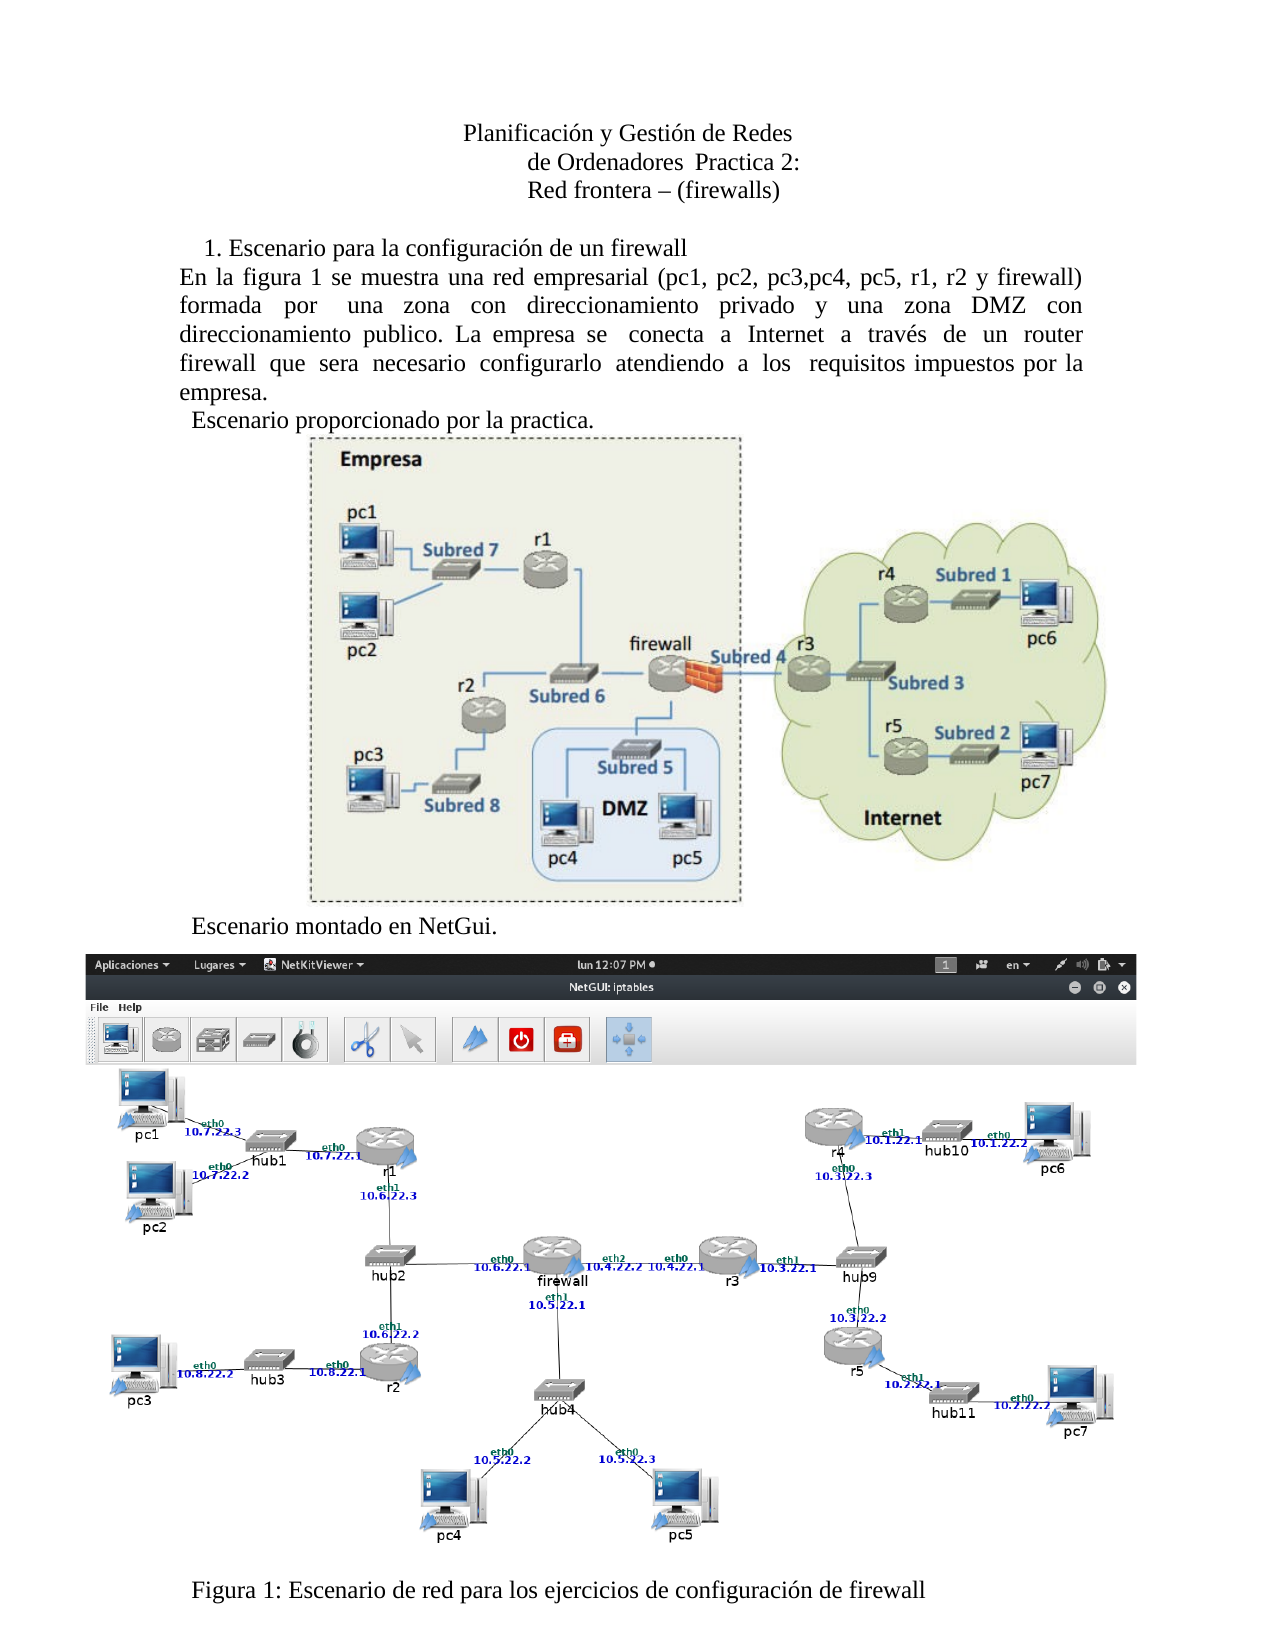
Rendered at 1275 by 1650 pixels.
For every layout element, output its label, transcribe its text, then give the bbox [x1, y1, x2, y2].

picture [85, 954, 1137, 1546]
text En la figura 1 se muestra una red empresarial (pc1, pc2, pc3,pc4, pc5, r1, r2 y firewall) formada por una zona con direccionamiento privado y una zona DMZ con direccionamiento publico. La empresa se conecta a Internet a través de un router firewall que sera necesario configurarlo atendiendo a los requisitos impuestos por la empresa. [179, 262, 1083, 406]
text Figura 1: Escenario de red para los ejercicios de configuración de firewall [191, 1575, 1096, 1604]
picture [306, 434, 1109, 907]
text Planificación y Gestión de Redes de Ordenadores Practica 2: Red frontera – (firewalls) [463, 118, 813, 204]
text Escenario montado en NetGui. [191, 911, 1096, 940]
text Escenario proporcionado por la practica. [191, 406, 1096, 434]
list Escenario para la configuración de un firewall [203, 233, 1096, 262]
